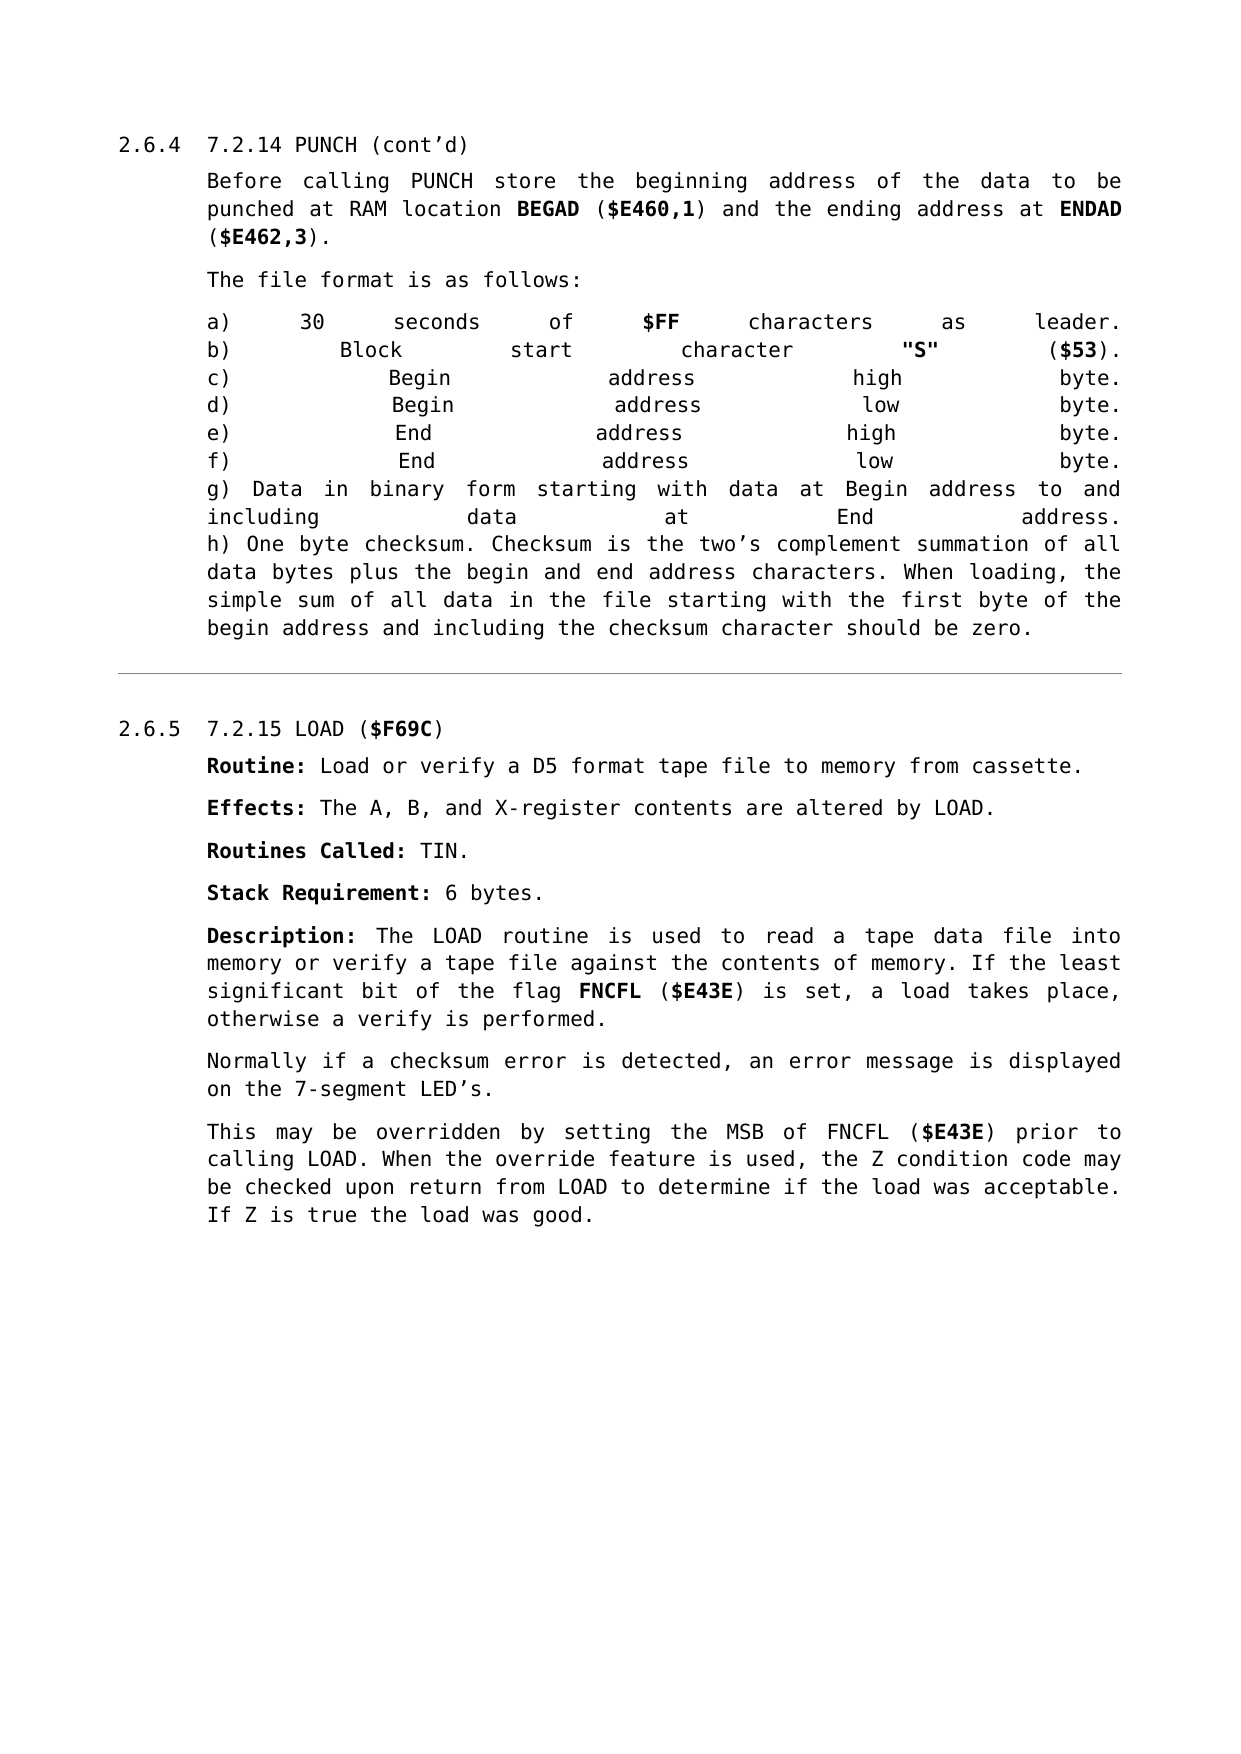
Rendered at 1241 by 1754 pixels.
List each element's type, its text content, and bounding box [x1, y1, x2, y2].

text Routines Called: TIN. [207, 839, 1122, 863]
text Normally if a checksum error is detected, an error message is displayed on the 7-segment LED’s. [207, 1049, 1122, 1102]
text Description: The LOAD routine is used to read a tape data file into memory or verify a tape file against the contents of memory. If the least significant bit of the flag FNCFL ($E43E) is set, a load takes place, otherwise a verify is performed. [207, 924, 1122, 1031]
subtitle 7.2.14 PUNCH (cont’d) [118, 133, 1122, 157]
text a) 30 seconds of $FF characters as leader. b) Block start character "S" ($53). c) Begin address high byte. d) Begin address low byte. e) End address high byte. f) End address low byte. g) Data in binary form starting with data at Begin address to and including data at End address. h) One byte checksum. Checksum is the two’s complement summation of all data bytes plus the begin and end address characters. When loading, the simple sum of all data in the file starting with the first byte of the begin address and including the checksum character should be zero. [207, 310, 1122, 640]
text The file format is as follows: [207, 268, 1122, 292]
text Routine: Load or verify a D5 format tape file to memory from cassette. [207, 754, 1122, 778]
text Stack Requirement: 6 bytes. [207, 881, 1122, 906]
subtitle 7.2.15 LOAD ($F69C) [118, 717, 1122, 742]
text This may be overridden by setting the MSB of FNCFL ($E43E) prior to calling LOAD. When the override feature is used, the Z condition code may be checked upon return from LOAD to determine if the load was acceptable. If Z is true the load was good. [207, 1120, 1122, 1227]
text Before calling PUNCH store the beginning address of the data to be punched at RAM location BEGAD ($E460,1) and the ending address at ENDAD ($E462,3). [207, 169, 1122, 249]
text Effects: The A, B, and X-register contents are altered by LOAD. [207, 796, 1122, 821]
